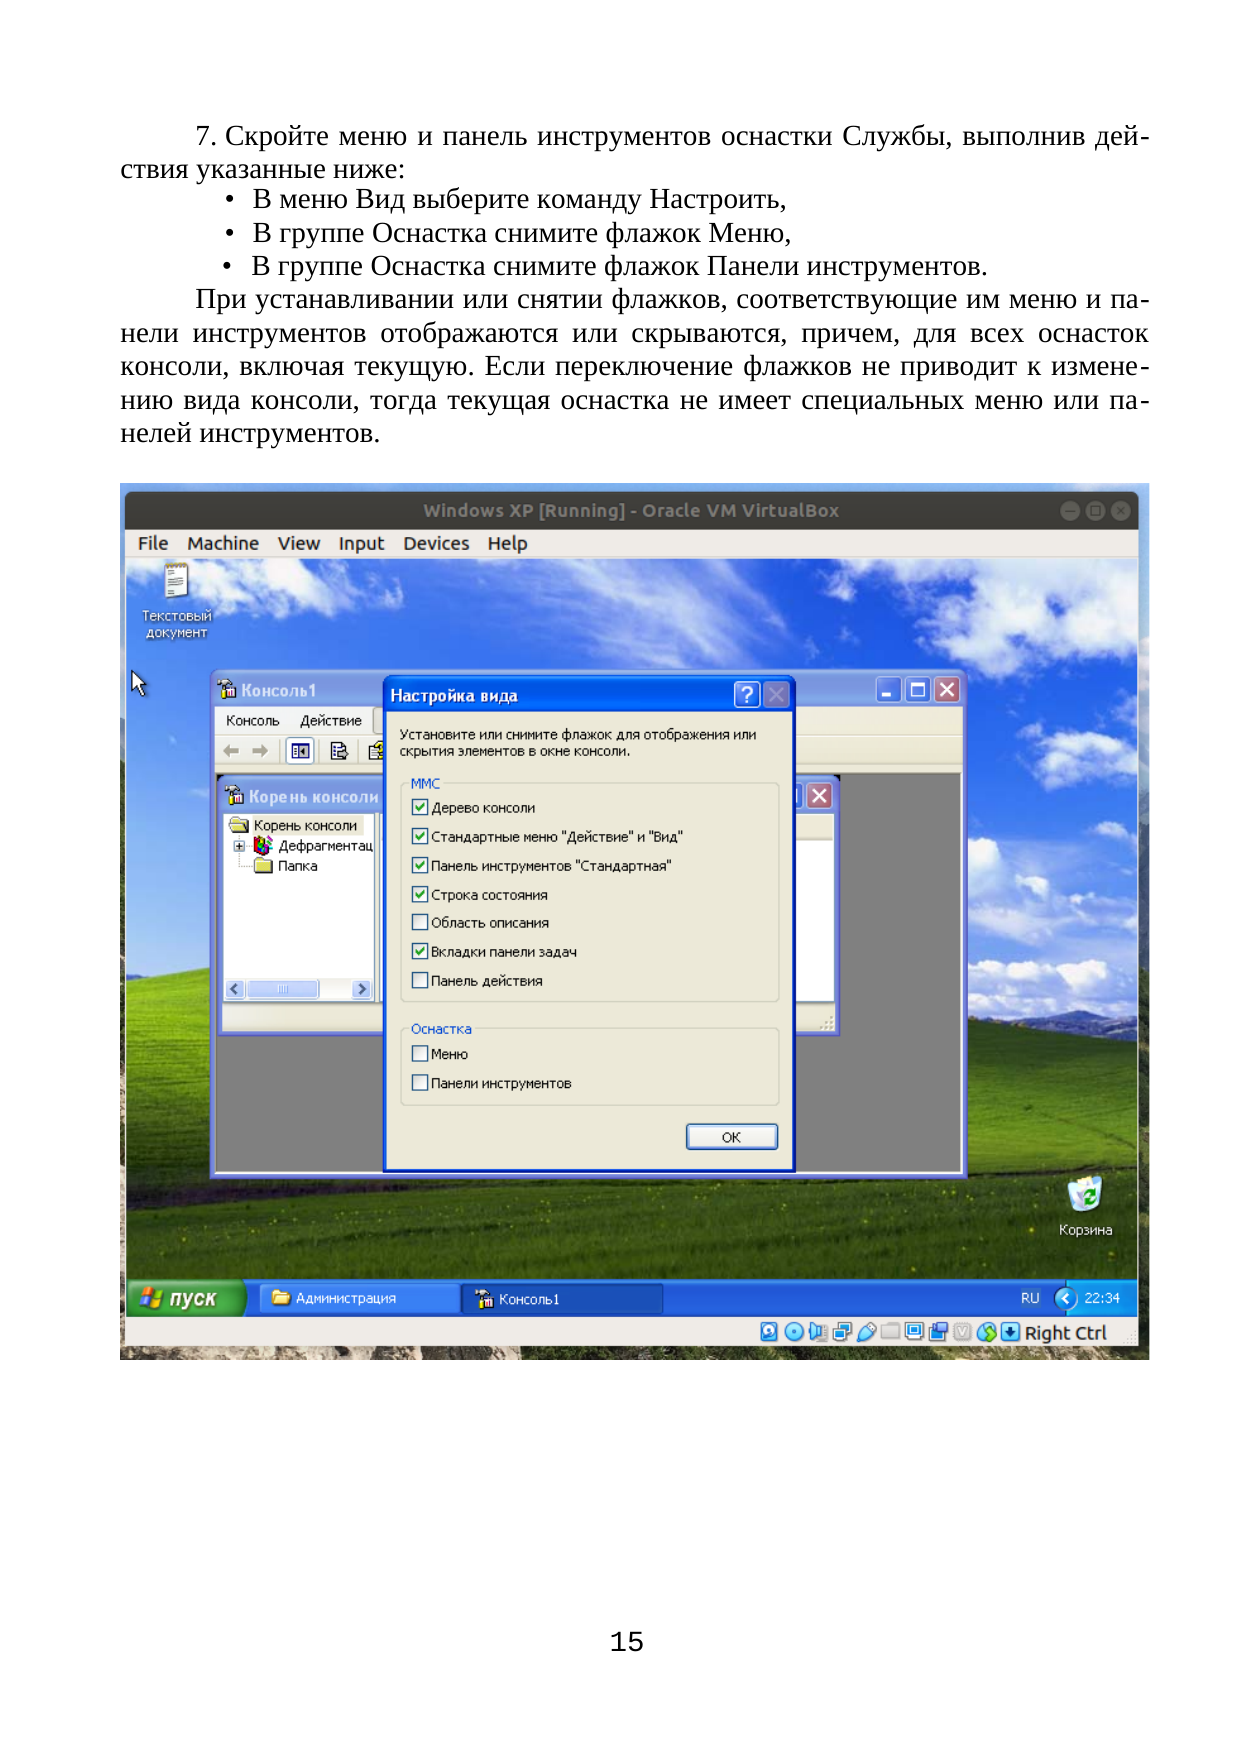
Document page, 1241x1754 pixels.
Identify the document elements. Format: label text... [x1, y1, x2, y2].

list В группе Оснастка снимите флажок Меню, [224, 219, 1152, 248]
text При устанавливании или снятии флажков, соответствующие им меню и па­нели инструментов отображаются или скрываются, причем, для всех оснасток консоли, включая текущую. Если переключение флажков не приводит к измене­нию вида консоли, тогда текущая оснастка не имеет специальных меню или па­нелей инструментов. [120, 282, 1149, 449]
list В меню Вид выберите команду Настроить, [224, 185, 1152, 214]
list В группе Оснастка снимите флажок Панели инструментов. [222, 248, 1152, 282]
list Скройте меню и панель инструментов оснастки Службы, выполнив дей­ствия указанные ниже: [120, 118, 1149, 185]
picture [120, 483, 1150, 1360]
